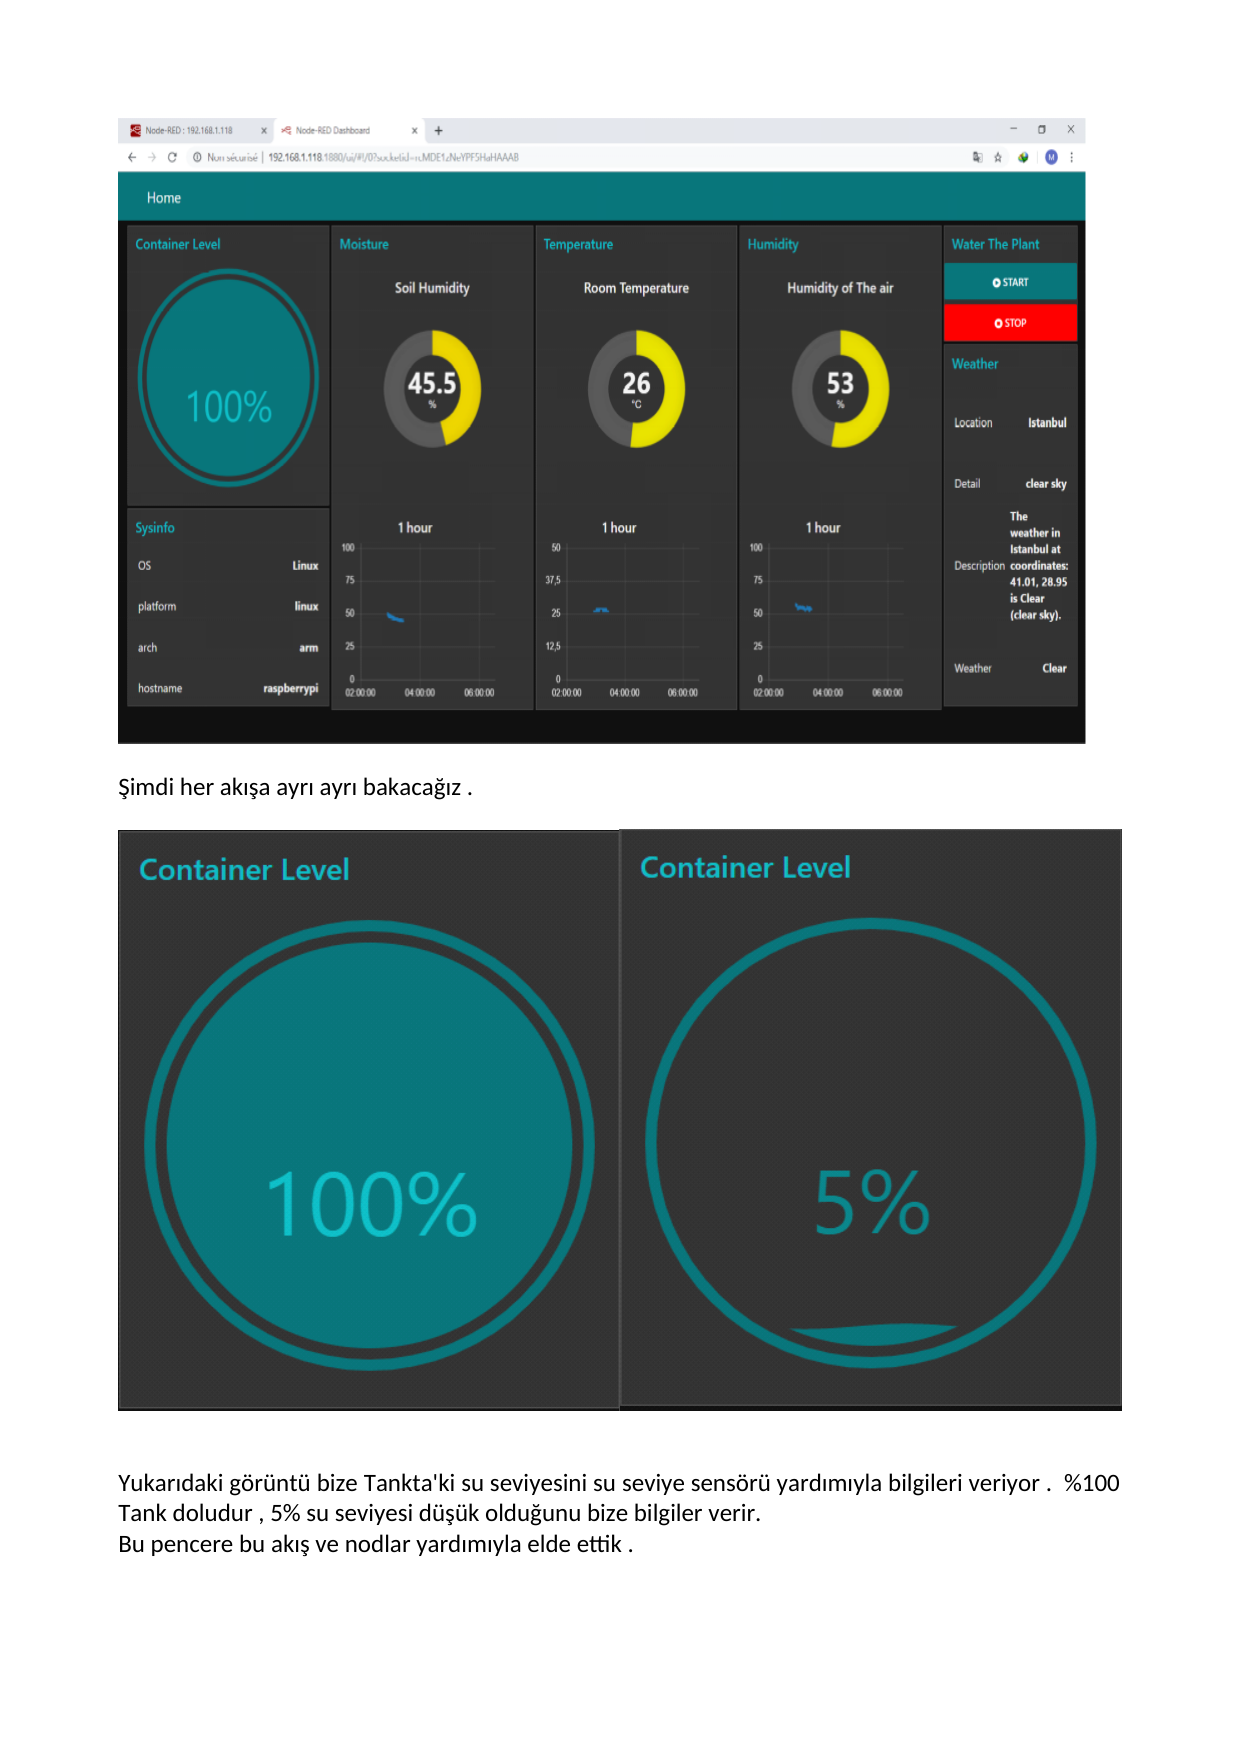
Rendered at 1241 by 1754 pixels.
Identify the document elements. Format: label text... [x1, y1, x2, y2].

text Şimdi her akışa ayrı ayrı bakacağız . [118, 771, 1122, 802]
text Bu pencere bu akış ve nodlar yardımıyla elde ettik . [118, 1528, 1122, 1558]
text Yukarıdaki görüntü bize Tankta'ki su seviyesini su seviye sensörü yardımıyla bilgileri veriyor . %100 Tank doludur , 5% su seviyesi düşük olduğunu bize bilgiler verir. [118, 1467, 1122, 1528]
